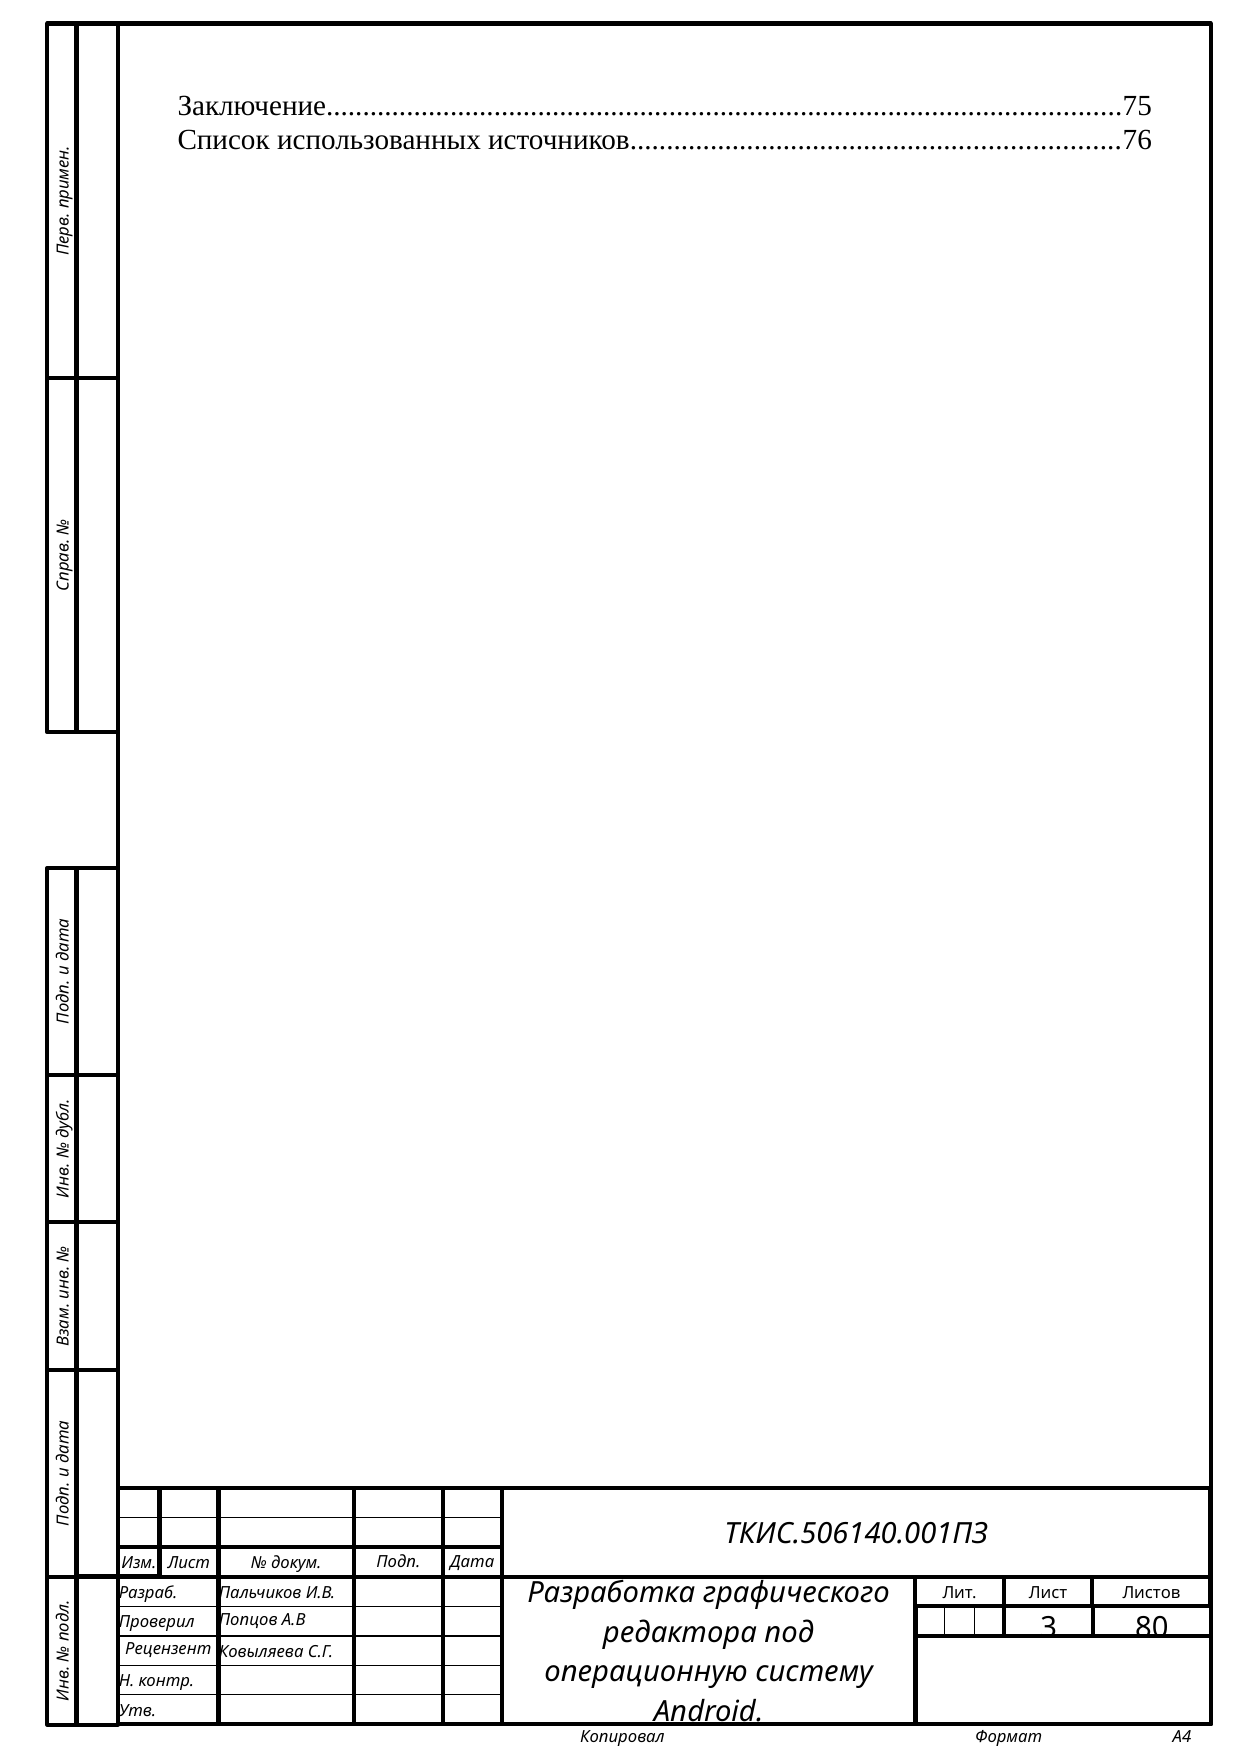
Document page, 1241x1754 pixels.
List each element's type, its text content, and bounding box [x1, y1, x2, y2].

text Заключение 75 [177, 88, 1152, 122]
text Список использованных источников 76 [177, 122, 1152, 156]
